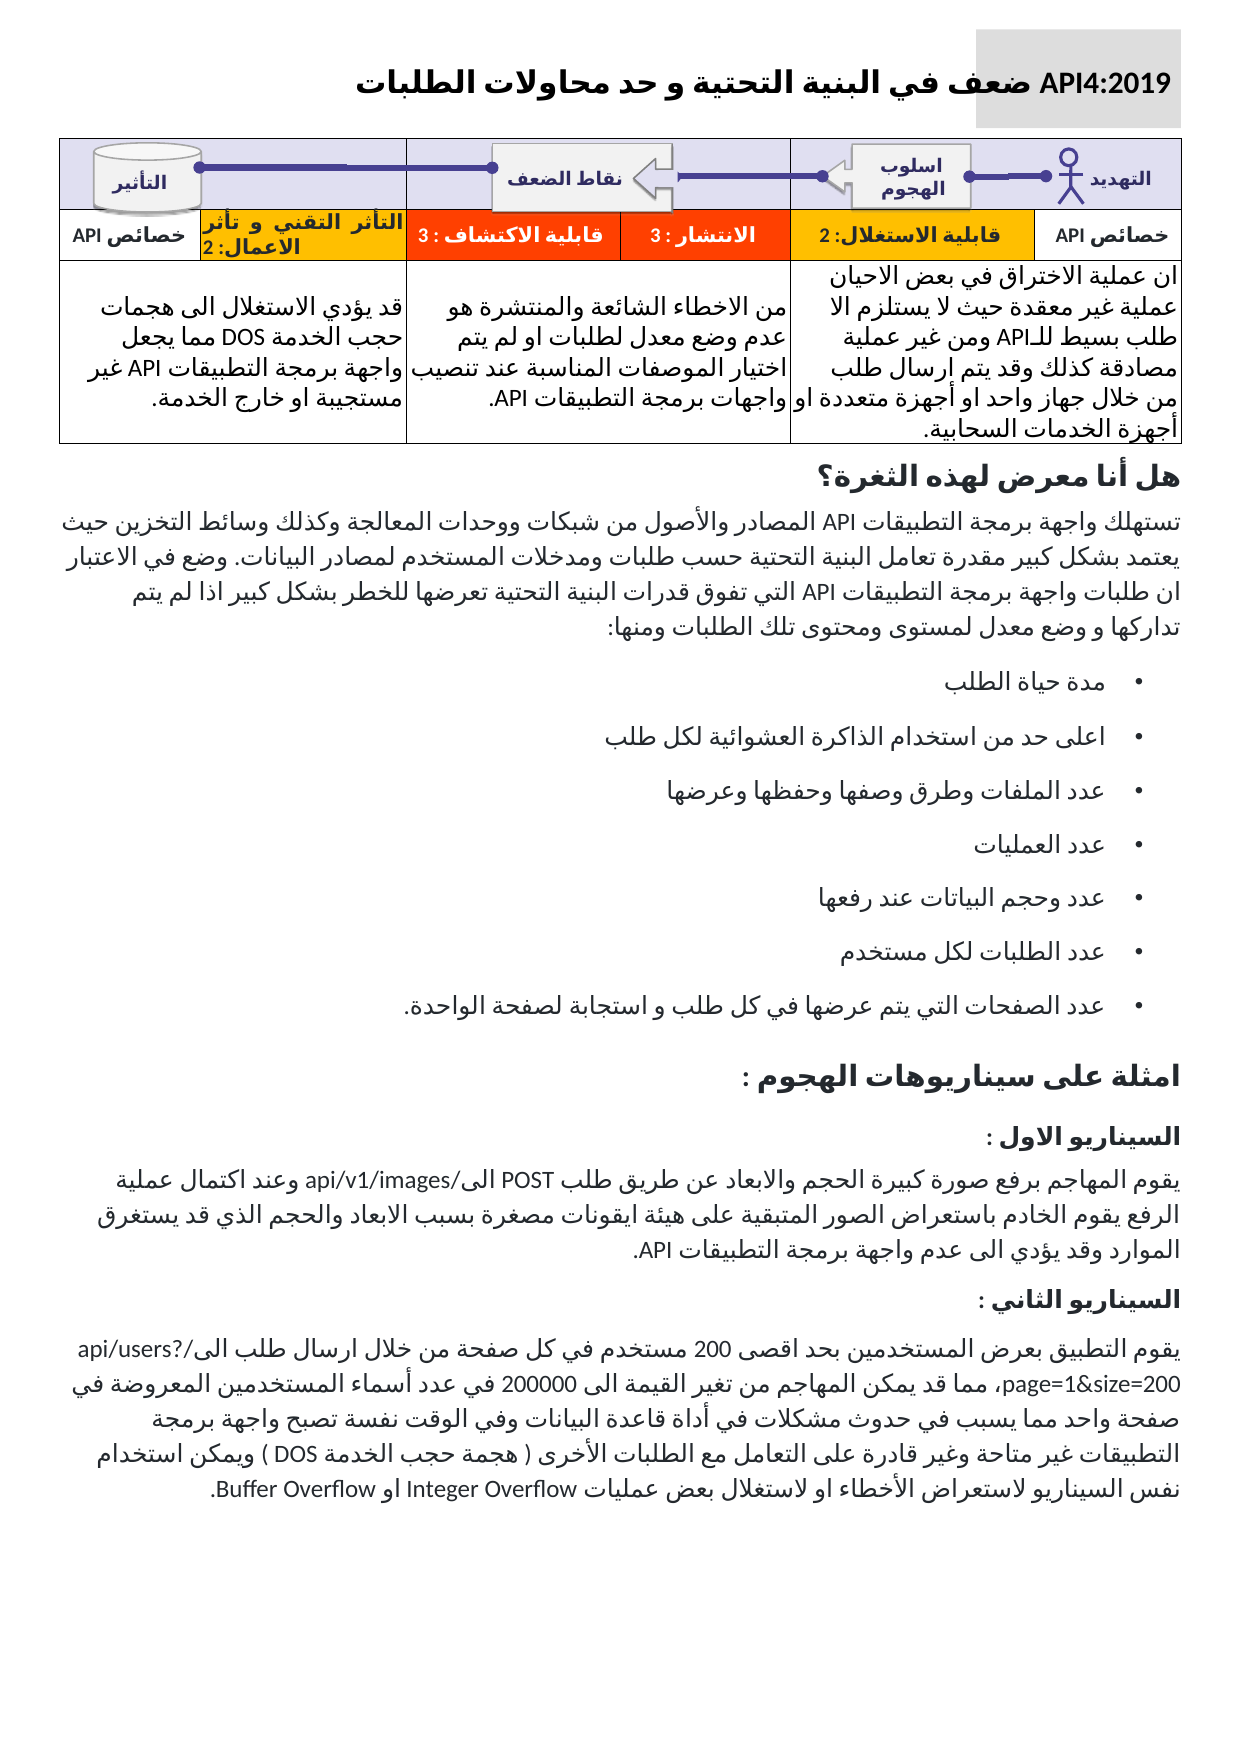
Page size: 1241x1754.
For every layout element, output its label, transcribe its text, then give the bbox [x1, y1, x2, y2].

list عدد العمليات [59, 829, 1144, 859]
text السيناريو الثاني : [59, 1284, 1181, 1314]
text يقوم التطبيق بعرض المستخدمين بحد اقصى 200 مستخدم في كل صفحة من خلال ارسال طلب الى/api/users?page=1&size=200، مما قد يمكن المهاجم من تغير القيمة الى 200000 في عدد أسماء المستخدمين المعروضة في صفحة واحد مما يسبب في حدوث مشكلات في أداة قاعدة البيانات وفي الوقت نفسة تصبح واجهة برمجة التطبيقات غير متاحة وغير قادرة على التعامل مع الطلبات الأخرى ( هجمة حجب الخدمة DOS ) ويمكن استخدام نفس السيناريو لاستعراض الأخطاء او لاستغلال بعض عمليات Integer Overflow او Buffer Overflow. [59, 1333, 1181, 1504]
table_header [1034, 139, 1181, 209]
table_cell قابلية الاكتشاف : 3 [407, 210, 620, 260]
list اعلى حد من استخدام الذاكرة العشوائية لكل طلب [59, 721, 1144, 752]
table_cell خصائص API [60, 210, 200, 260]
table_header [407, 171, 491, 209]
table_cell ان عملية الاختراق في بعض الاحيان عملية غير معقدة حيث لا يستلزم الا طلب بسيط للـAPI ومن غير عملية مصادقة كذلك وقد يتم ارسال طلب من خلال جهاز واحد او أجهزة متعددة او أجهزة الخدمات السحابية. [791, 261, 1181, 443]
table_header [972, 179, 1034, 209]
table_cell الانتشار : 3 [621, 210, 790, 260]
table_header [791, 139, 1034, 174]
table_cell قابلية الاستغلال: 2 [791, 210, 1034, 260]
list عدد وحجم البياتات عند رفعها [59, 882, 1144, 913]
list عدد الطلبات لكل مستخدم [59, 936, 1144, 967]
subtitle امثلة على سيناريوهات الهجوم : [59, 1058, 1181, 1094]
table_header [407, 139, 620, 165]
table_cell خصائص API [1035, 210, 1181, 260]
text تستهلك واجهة برمجة التطبيقات API المصادر والأصول من شبكات ووحدات المعالجة وكذلك وسائط التخزين حيث يعتمد بشكل كبير مقدرة تعامل البنية التحتية حسب طلبات ومدخلات المستخدم لمصادر البيانات. وضع في الاعتبار ان طلبات واجهة برمجة التطبيقات API التي تفوق قدرات البنية التحتية تعرضها للخطر بشكل كبير اذا لم يتم تداركها و وضع معدل لمستوى ومحتوى تلك الطلبات ومنها: [59, 506, 1181, 642]
table_header [791, 179, 850, 209]
subtitle السيناريو الاول : [59, 1121, 1181, 1152]
list عدد الصفحات التي يتم عرضها في كل طلب و استجابة لصفحة الواحدة. [59, 990, 1144, 1021]
table_cell قد يؤدي الاستغلال الى هجمات حجب الخدمة DOS مما يجعل واجهة برمجة التطبيقات API غير مستجيبة او خارج الخدمة. [60, 261, 406, 443]
table_header [620, 139, 790, 173]
text يقوم المهاجم برفع صورة كبيرة الحجم والابعاد عن طريق طلب POST الى/api/v1/images وعند اكتمال عملية الرفع يقوم الخادم باستعراض الصور المتبقية على هيئة ايقونات مصغرة بسبب الابعاد والحجم الذي قد يستغرق الموارد وقد يؤدي الى عدم واجهة برمجة التطبيقات API. [59, 1164, 1181, 1265]
list مدة حياة الطلب [59, 666, 1144, 697]
table_header [60, 139, 200, 209]
table_header [200, 139, 406, 165]
subtitle هل أنا معرض لهذه الثغرة؟ [59, 458, 1181, 494]
table_header [202, 171, 406, 209]
table_header [674, 179, 790, 209]
table_cell التأثر التقني و تأثر الاعمال: 2 [201, 210, 406, 260]
list عدد الملفات وطرق وصفها وحفظها وعرضها [59, 775, 1144, 806]
table_cell من الاخطاء الشائعة والمنتشرة هو عدم وضع معدل لطلبات او لم يتم اختيار الموصفات المناسبة عند تنصيب واجهات برمجة التطبيقات API. [407, 261, 790, 443]
